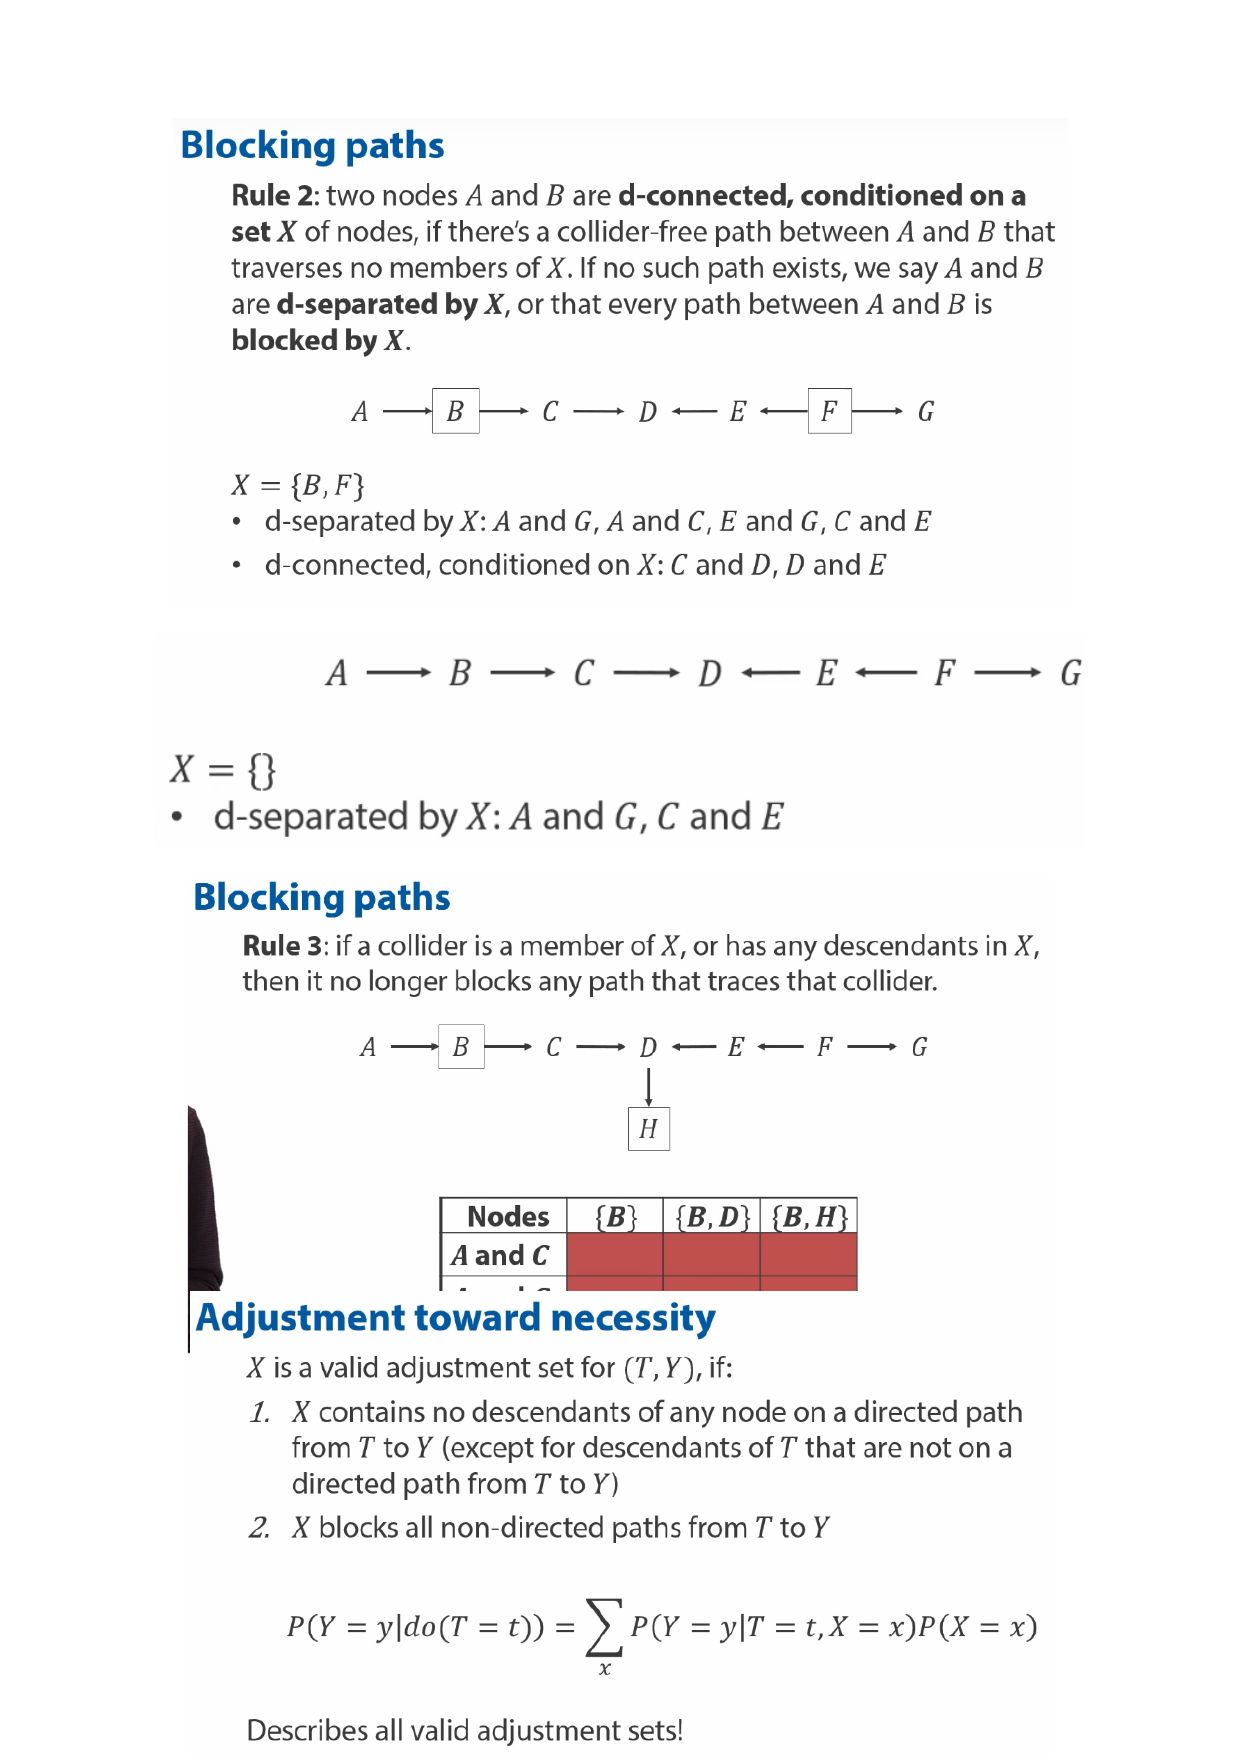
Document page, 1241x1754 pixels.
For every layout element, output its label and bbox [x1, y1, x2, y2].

picture [172, 118, 1068, 605]
picture [187, 876, 1053, 1754]
picture [154, 633, 1086, 849]
